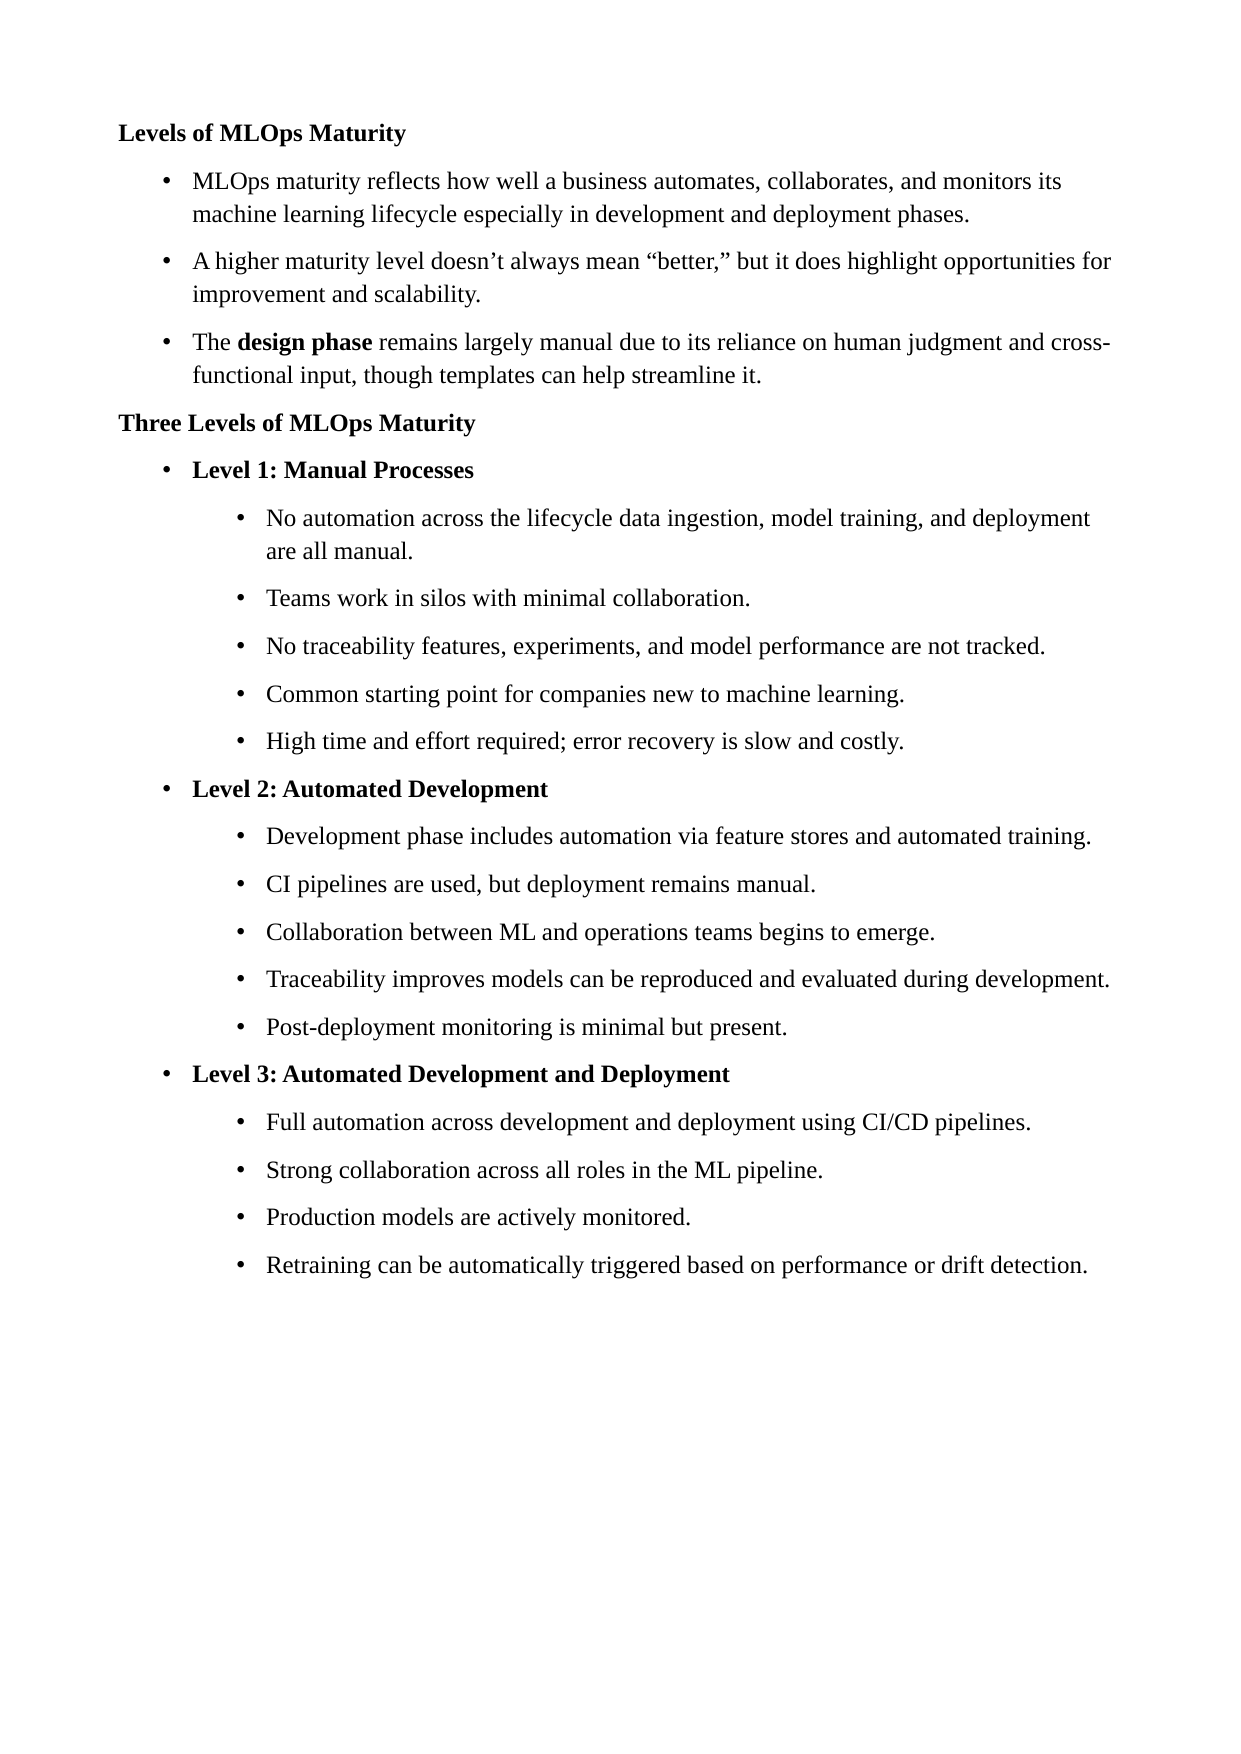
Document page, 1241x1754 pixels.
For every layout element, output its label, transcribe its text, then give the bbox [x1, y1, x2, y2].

list Level 2: Automated Development [162, 774, 1122, 803]
list Level 1: Manual Processes [162, 455, 1122, 484]
list Strong collaboration across all roles in the ML pipeline. [236, 1155, 1122, 1183]
list Teams work in silos with minimal collaboration. [236, 583, 1122, 612]
list Full automation across development and deployment using CI/CD pipelines. [236, 1107, 1122, 1136]
list Common starting point for companies new to machine learning. [236, 679, 1122, 707]
list Traceability improves models can be reproduced and evaluated during development. [236, 964, 1122, 993]
list Production models are actively monitored. [236, 1202, 1122, 1231]
list Development phase includes automation via feature stores and automated training. [236, 821, 1122, 850]
text Levels of MLOps Maturity [118, 118, 1122, 147]
list Collaboration between ML and operations teams begins to emerge. [236, 917, 1122, 945]
list The design phase remains largely manual due to its reliance on human judgment and cross-functional input, though templates can help streamline it. [162, 327, 1122, 389]
list CI pipelines are used, but deployment remains manual. [236, 869, 1122, 898]
list No automation across the lifecycle data ingestion, model training, and deployment are all manual. [236, 503, 1122, 564]
list A higher maturity level doesn’t always mean “better,” but it does highlight opportunities for improvement and scalability. [162, 246, 1122, 308]
list No traceability features, experiments, and model performance are not tracked. [236, 631, 1122, 660]
list High time and effort required; error recovery is slow and costly. [236, 726, 1122, 755]
text Three Levels of MLOps Maturity [118, 408, 1122, 436]
list Level 3: Automated Development and Deployment [162, 1059, 1122, 1088]
list Post-deployment monitoring is minimal but present. [236, 1012, 1122, 1041]
list MLOps maturity reflects how well a business automates, collaborates, and monitors its machine learning lifecycle especially in development and deployment phases. [162, 166, 1122, 227]
list Retraining can be automatically triggered based on performance or drift detection. [236, 1250, 1122, 1279]
